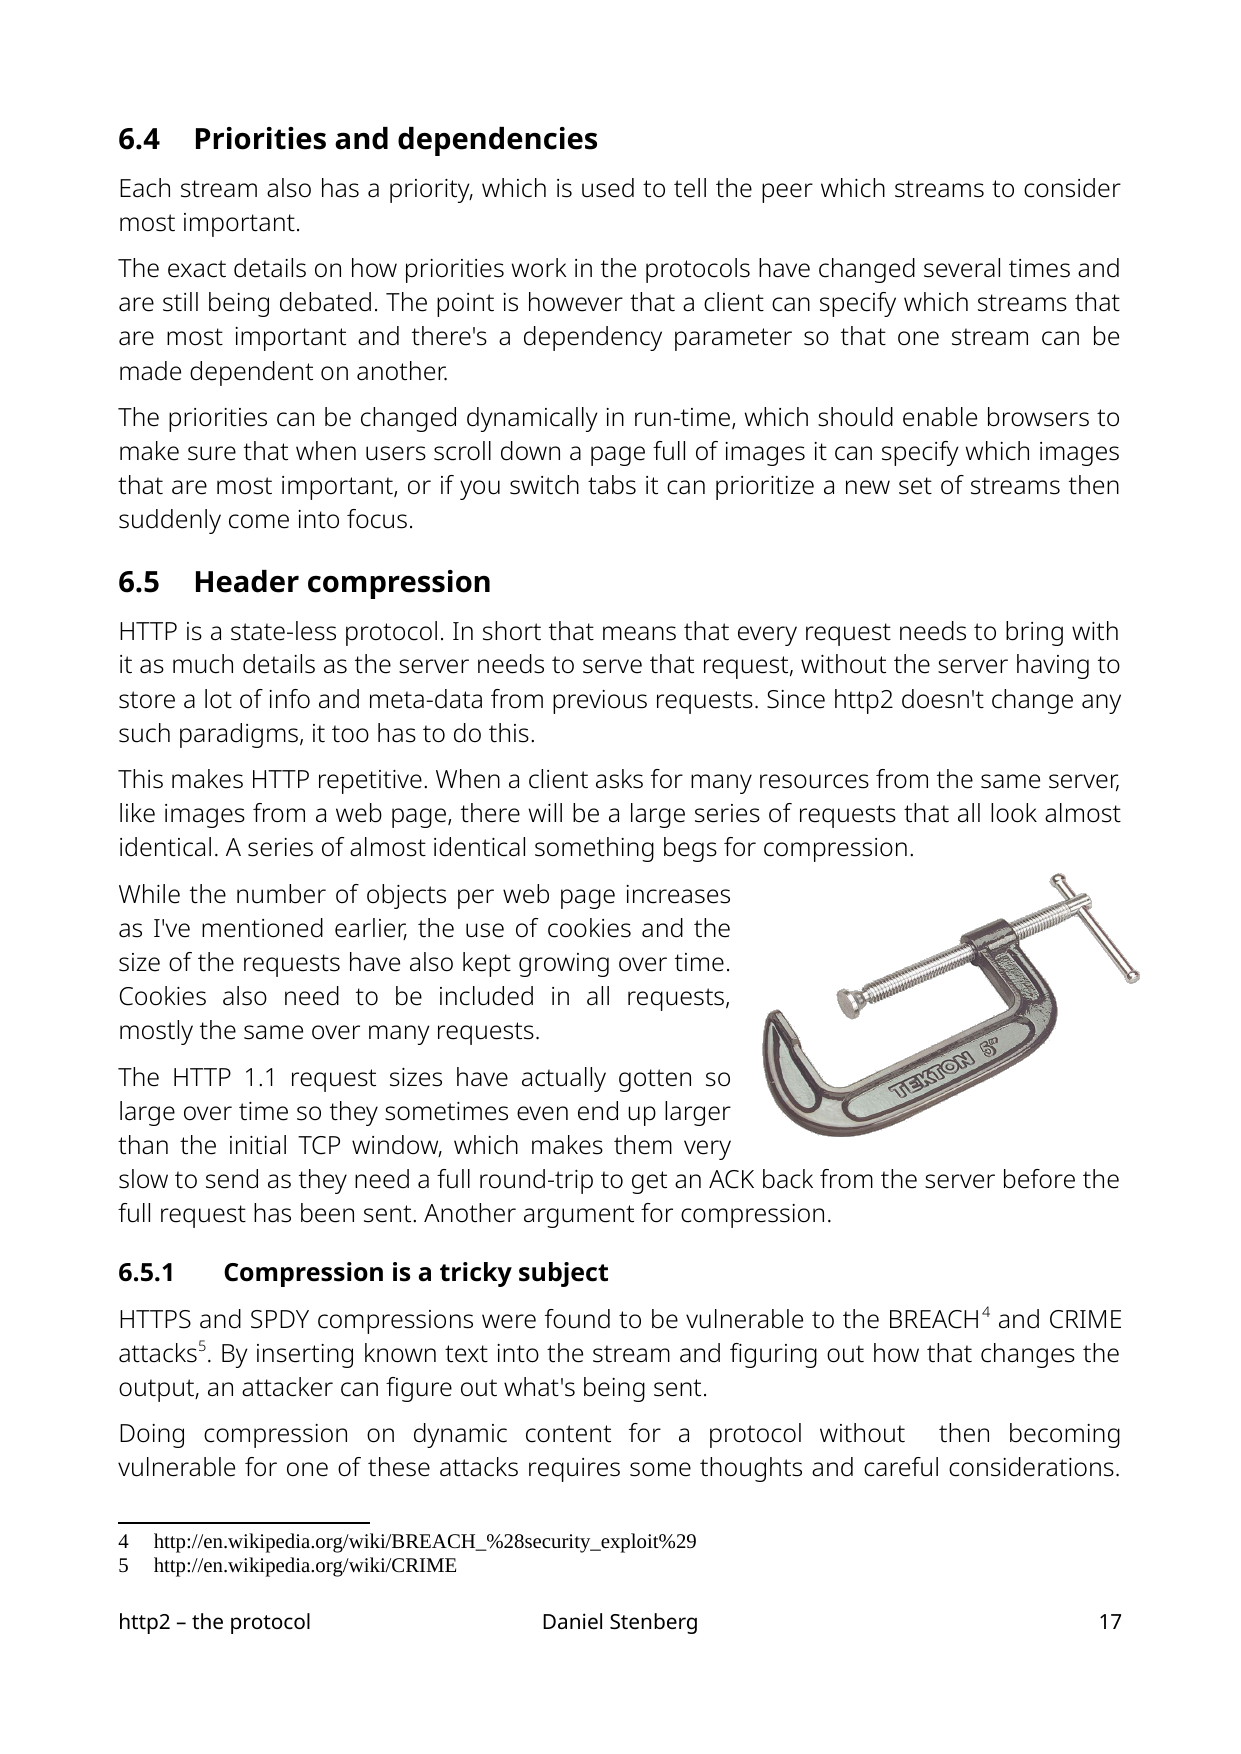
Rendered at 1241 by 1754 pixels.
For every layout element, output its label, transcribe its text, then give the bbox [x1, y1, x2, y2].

text The priorities can be changed dynamically in run-time, which should enable browsers to make sure that when users scroll down a page full of images it can specify which images that are most important, or if you switch tabs it can prioritize a new set of streams then suddenly come into focus. [118, 400, 1122, 536]
text The exact details on how priorities work in the protocols have changed several times and are still being debated. The point is however that a client can specify which streams that are most important and there's a dependency parameter so that one stream can be made dependent on another. [118, 251, 1122, 387]
picture [762, 873, 1140, 1137]
text Doing compression on dynamic content for a protocol without then becoming vulnerable for one of these attacks requires some thoughts and careful considerations. [118, 1416, 1122, 1484]
subtitle Header compression [118, 561, 1122, 601]
text Each stream also has a priority, which is used to tell the peer which streams to consider most important. [118, 170, 1122, 238]
subtitle Priorities and dependencies [118, 118, 1122, 158]
text http://en.wikipedia.org/wiki/BREACH_%28security_exploit%29 [118, 1529, 1122, 1553]
text http://en.wikipedia.org/wiki/CRIME [118, 1553, 1122, 1577]
text The HTTP 1.1 request sizes have actually gotten so large over time so they sometimes even end up larger than the initial TCP window, which makes them very slow to send as they need a full round-trip to get an ACK back from the server before the full request has been sent. Another argument for compression. [118, 1059, 1122, 1230]
text HTTPS and SPDY compressions were found to be vulnerable to the BREACH and CRIME attacks. By inserting known text into the stream and figuring out how that changes the output, an attacker can figure out what's being sent. [118, 1301, 1122, 1403]
text HTTP is a state-less protocol. In short that means that every request needs to bring with it as much details as the server needs to serve that request, without the server having to store a lot of info and meta-data from previous requests. Since http2 doesn't change any such paradigms, it too has to do this. [118, 613, 1122, 749]
text This makes HTTP repetitive. When a client asks for many resources from the same server, like images from a web page, there will be a large series of requests that all look almost identical. A series of almost identical something begs for compression. [118, 762, 1122, 864]
text While the number of objects per web page increases as I've mentioned earlier, the use of cookies and the size of the requests have also kept growing over time. Cookies also need to be included in all requests, mostly the same over many requests. [118, 877, 762, 1047]
subtitle Compression is a tricky subject [118, 1255, 1122, 1289]
